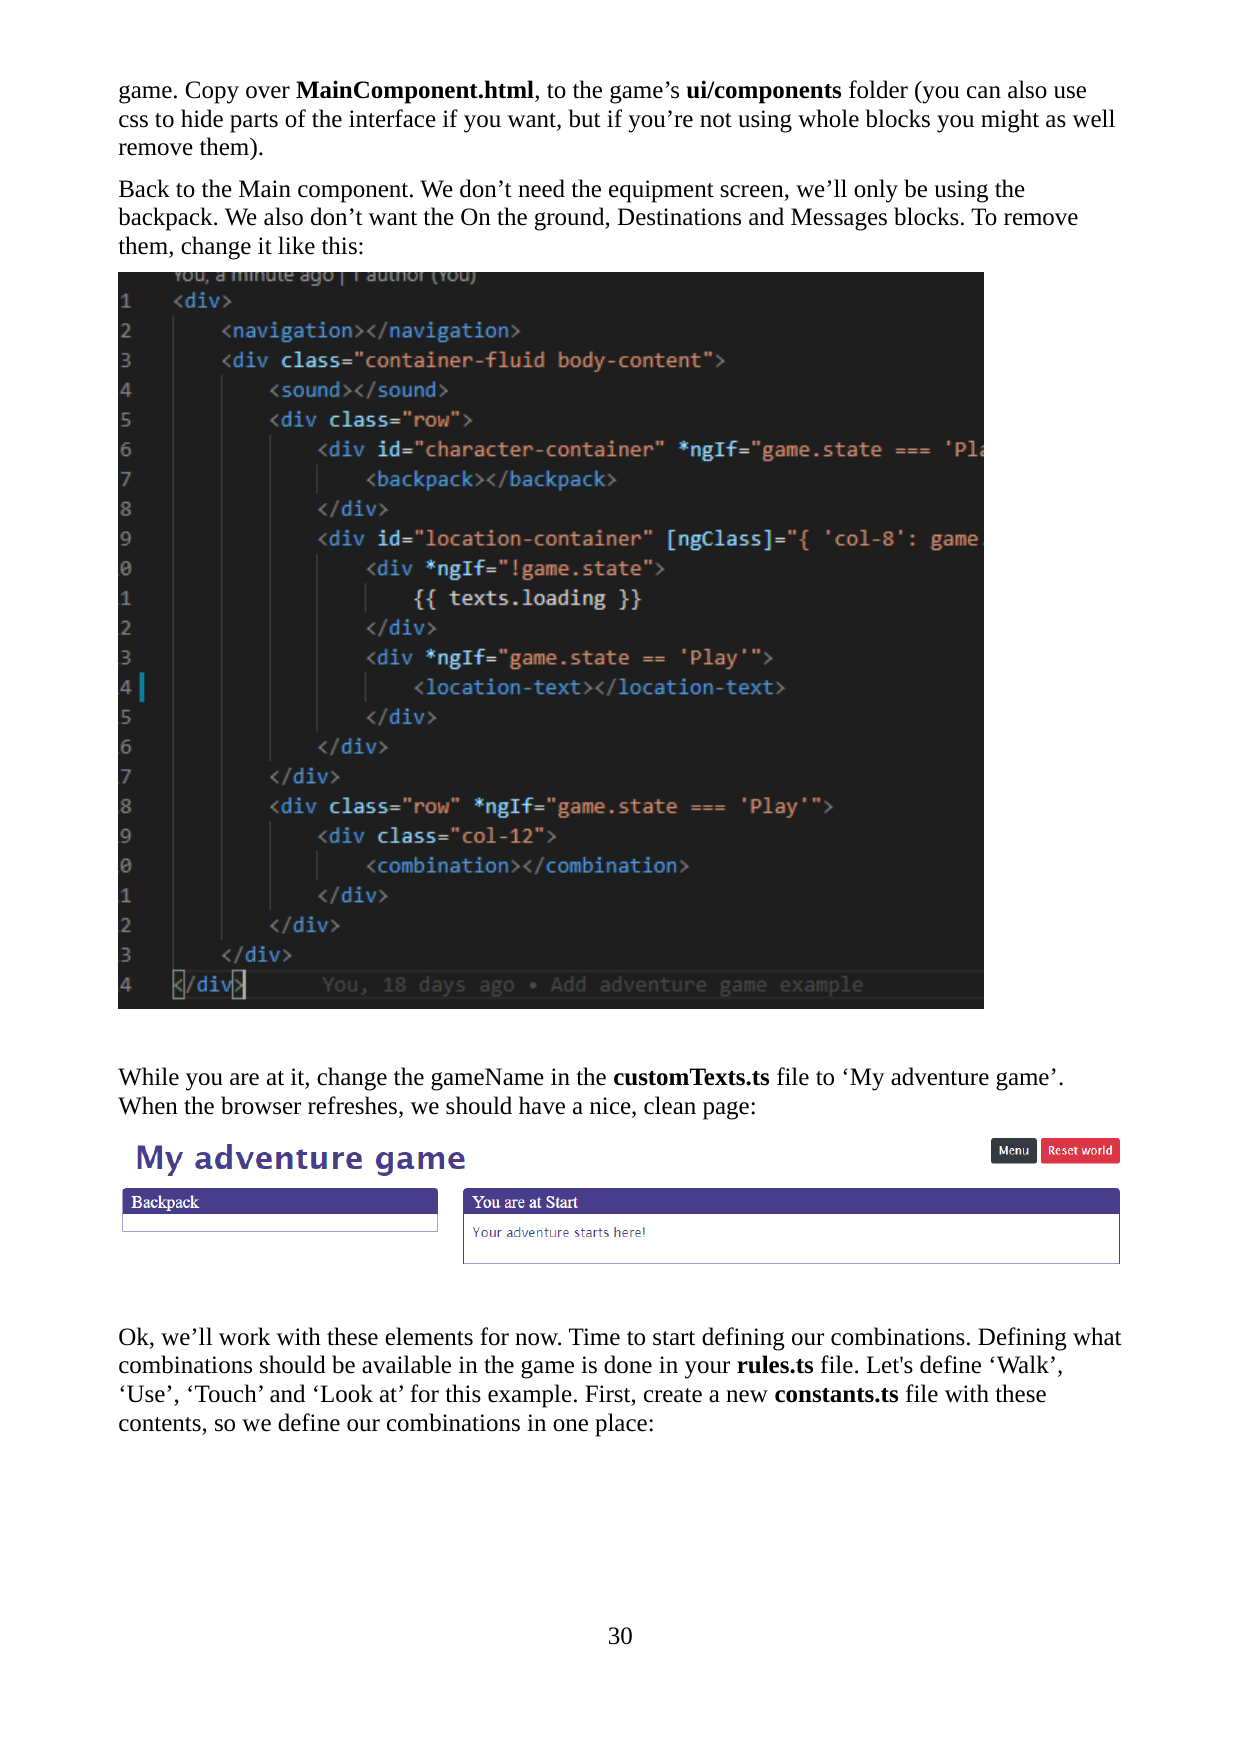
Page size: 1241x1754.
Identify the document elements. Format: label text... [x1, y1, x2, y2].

text game. Copy over MainComponent.html, to the game’s ui/components folder (you can also use css to hide parts of the interface if you want, but if you’re not using whole blocks you might as well remove them). [118, 75, 1122, 161]
text Back to the Main component. We don’t need the equipment screen, we’ll only be using the backpack. We also don’t want the On the ground, Destinations and Messages blocks. To remove them, change it like this: [118, 174, 1122, 260]
text Ok, we’ll work with these elements for now. Time to start defining our combinations. Defining what combinations should be available in the game is done in your rules.ts file. Let's define ‘Walk’, ‘Use’, ‘Touch’ and ‘Look at’ for this example. First, create a new constants.ts file with these contents, so we define our combinations in one place: [118, 1322, 1122, 1437]
text While you are at it, change the gameName in the customTexts.ts file to ‘My adventure game’. When the browser refreshes, we should have a nice, clean page: [118, 1062, 1122, 1120]
